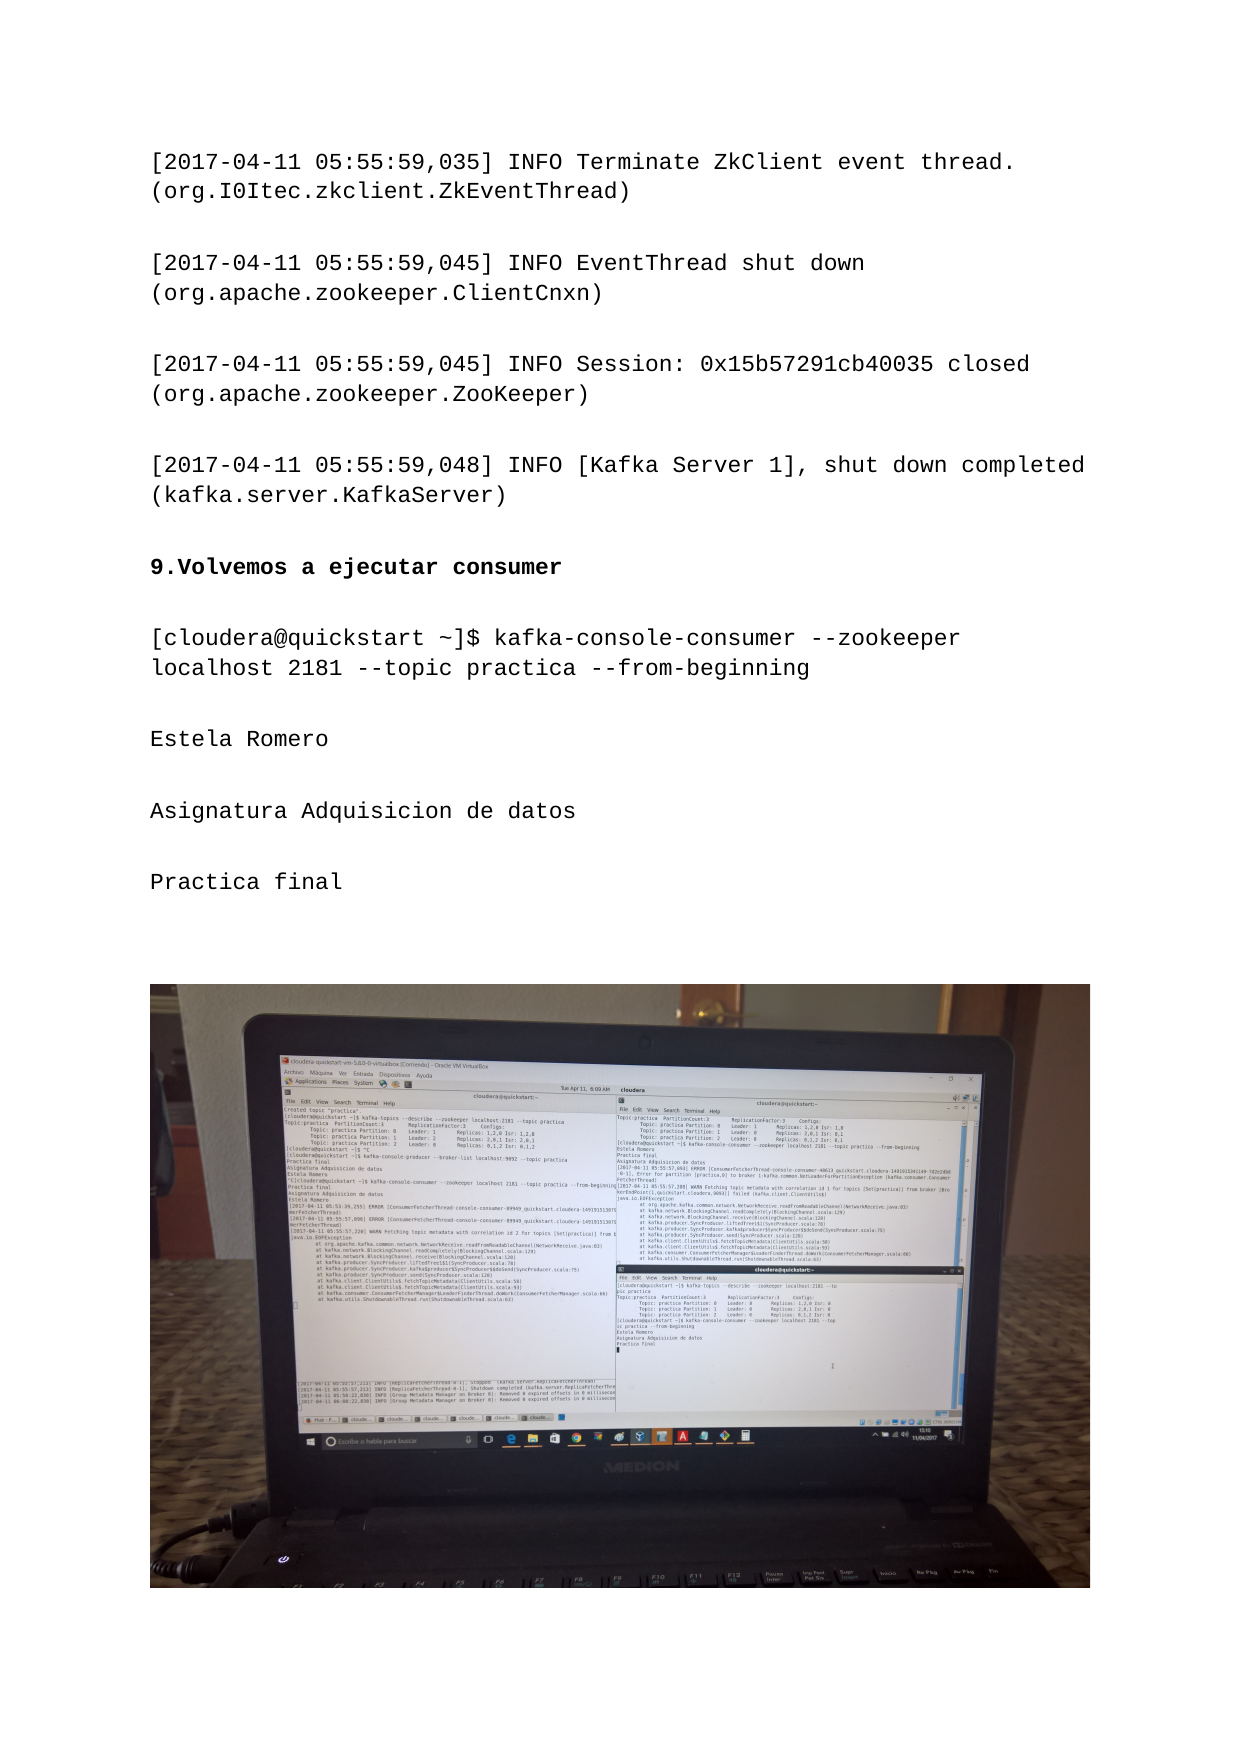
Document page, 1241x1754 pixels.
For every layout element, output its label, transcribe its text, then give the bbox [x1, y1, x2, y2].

list [2017-04-11 05:55:59,045] INFO Session: 0x15b57291cb40035 closed (org.apache.zookeeper.ZooKeeper) [150, 352, 1090, 408]
list [2017-04-11 05:55:59,048] INFO [Kafka Server 1], shut down completed (kafka.server.KafkaServer) [150, 454, 1090, 509]
text Estela Romero [150, 728, 1090, 754]
text [cloudera@quickstart ~]$ kafka-console-consumer --zookeeper localhost 2181 --topic practica --from-beginning [150, 626, 1090, 682]
text 9.Volvemos a ejecutar consumer [150, 555, 1090, 581]
list [2017-04-11 05:55:59,035] INFO Terminate ZkClient event thread. (org.I0Itec.zkclient.ZkEventThread) [150, 150, 1090, 206]
text Asignatura Adquisicion de datos [150, 799, 1090, 825]
text Practica final [150, 871, 1090, 897]
list [2017-04-11 05:55:59,045] INFO EventThread shut down (org.apache.zookeeper.ClientCnxn) [150, 251, 1090, 307]
picture [150, 984, 1091, 1588]
